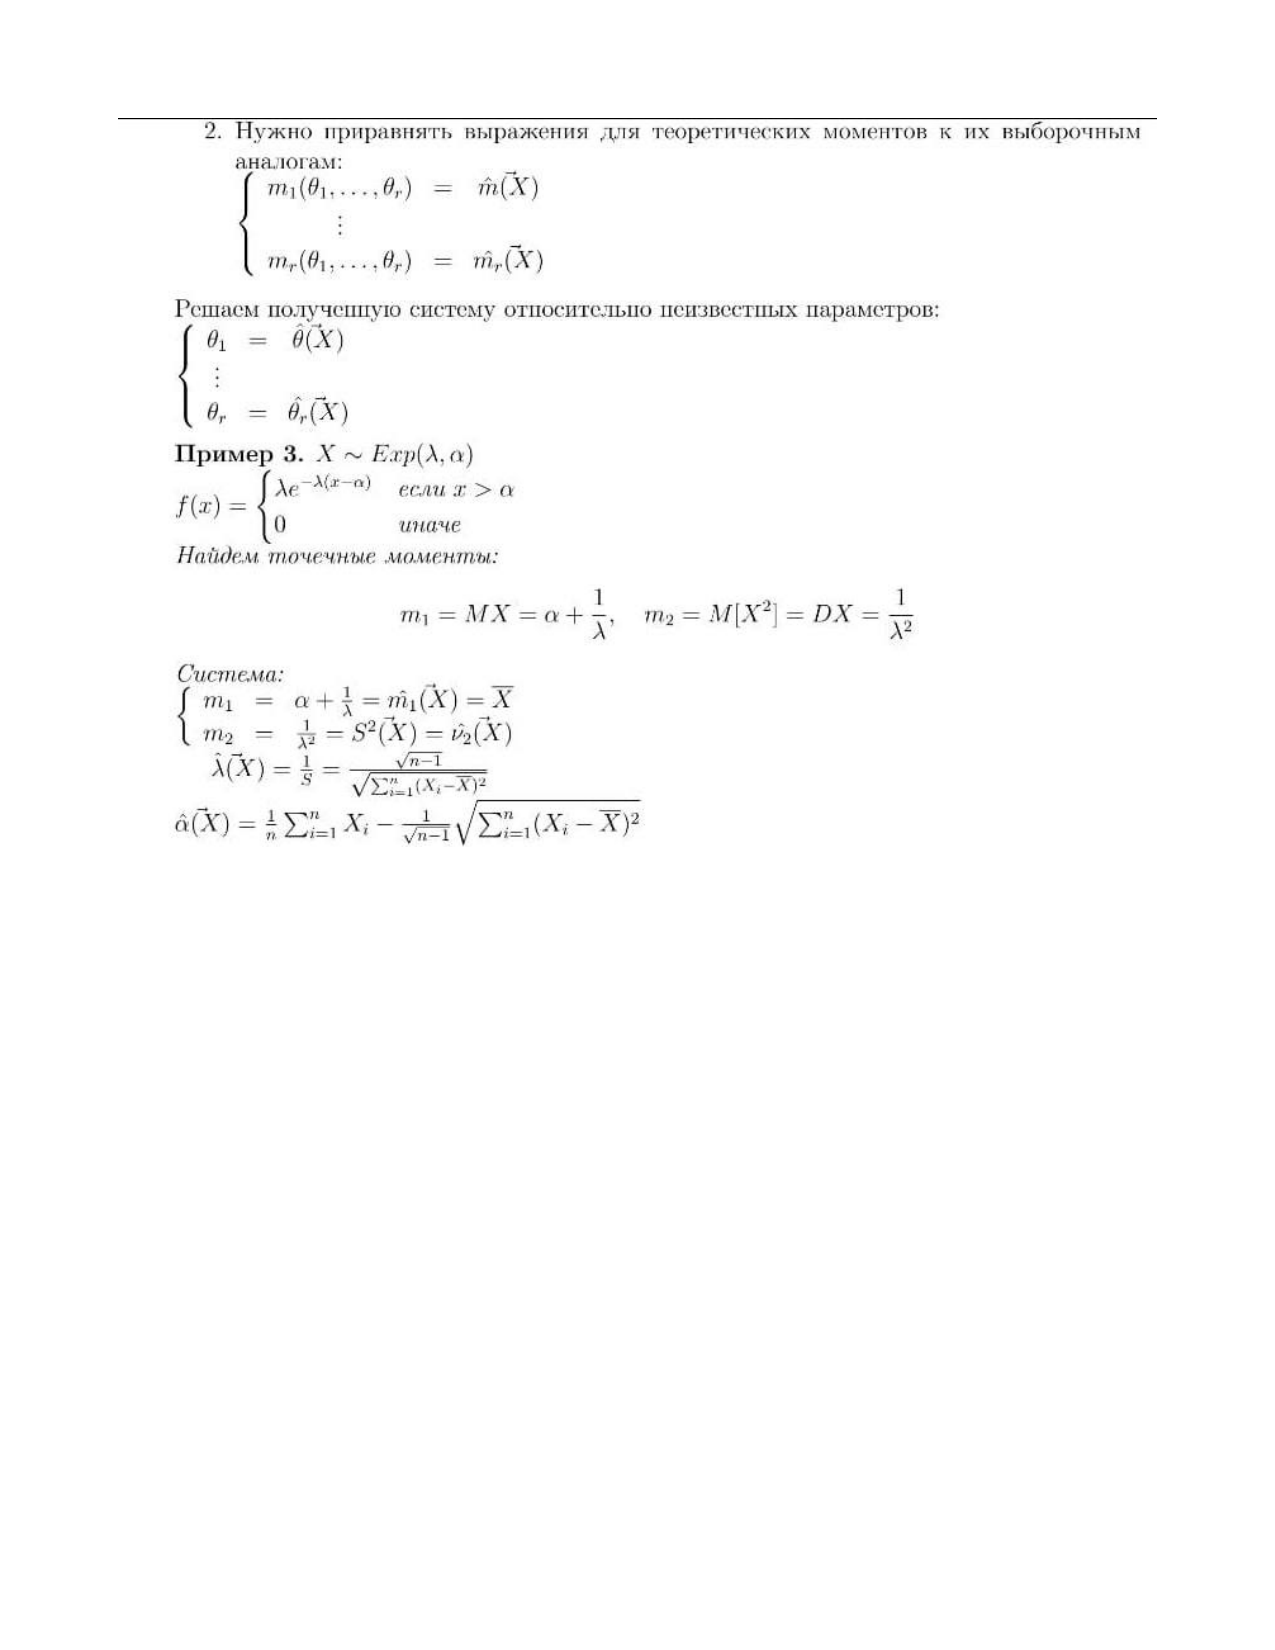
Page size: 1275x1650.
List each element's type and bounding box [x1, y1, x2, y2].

picture [118, 118, 1157, 847]
